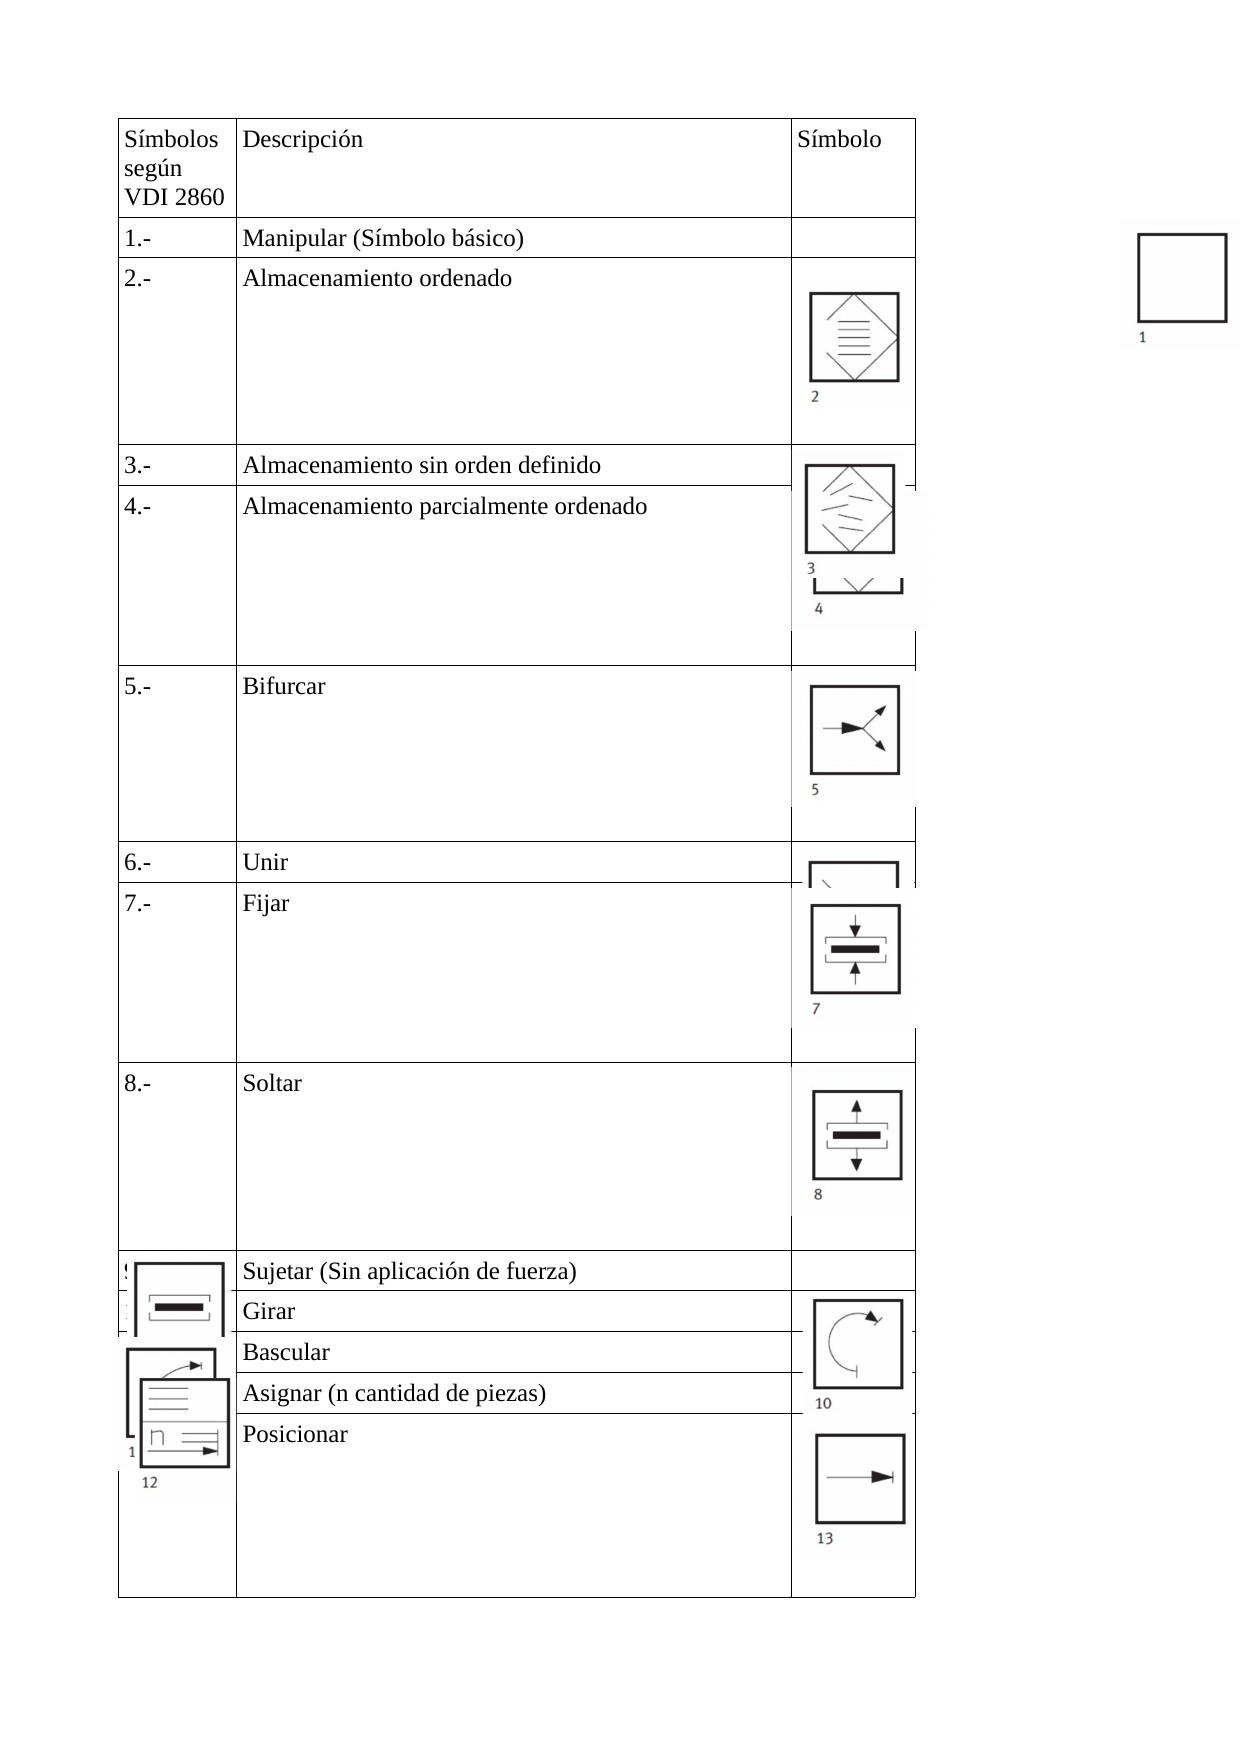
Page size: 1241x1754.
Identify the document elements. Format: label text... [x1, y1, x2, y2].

table_cell 4.- [119, 486, 236, 665]
table_cell 7.- [119, 883, 236, 1062]
table_cell [792, 1332, 915, 1372]
table_cell 11.- [119, 1332, 236, 1372]
table_cell [792, 666, 915, 841]
table_cell Fijar [237, 883, 791, 1062]
table_cell [792, 883, 915, 1062]
table_cell 6.- [119, 842, 236, 882]
table_header Descripción [237, 119, 791, 216]
table_cell 8.- [119, 1063, 236, 1249]
table_cell 10.- [119, 1291, 236, 1331]
table_cell 13.- [119, 1414, 236, 1597]
picture [792, 1067, 830, 1153]
table_header Símbolo [792, 119, 915, 216]
table_cell Almacenamiento ordenado [237, 258, 791, 444]
table_cell [792, 258, 915, 444]
table_cell Soltar [237, 1063, 791, 1249]
table_cell [792, 1063, 915, 1249]
table_cell Almacenamiento parcialmente ordenado [237, 486, 791, 665]
table_cell 9.- [119, 1251, 236, 1290]
table_cell [792, 486, 915, 665]
table_cell [792, 1291, 915, 1331]
table_cell [792, 218, 915, 257]
picture [848, 1296, 880, 1365]
table_cell 12.- [119, 1373, 189, 1412]
table_cell 2.- [119, 258, 236, 444]
table_header Símbolos según VDI 2860 [119, 119, 236, 216]
table_cell [792, 842, 915, 882]
table_cell [792, 1414, 915, 1597]
picture [791, 888, 806, 969]
picture [796, 1461, 810, 1563]
table_cell [792, 1373, 915, 1412]
table_cell 3.- [119, 445, 236, 485]
table_cell Almacenamiento sin orden definido [237, 445, 791, 485]
table_cell Bascular [237, 1332, 791, 1372]
picture [150, 1255, 181, 1330]
table_cell 1.- [119, 218, 236, 257]
picture [189, 1337, 237, 1454]
table_cell 5.- [119, 666, 236, 841]
table_cell Sujetar (Sin aplicación de fuerza) [237, 1251, 791, 1290]
table_cell Unir [237, 842, 791, 882]
table_cell Bifurcar [237, 666, 791, 841]
table_cell [792, 1251, 915, 1290]
table_cell [792, 445, 915, 485]
table_cell Posicionar [237, 1414, 791, 1597]
table_cell Manipular (Símbolo básico) [237, 218, 791, 257]
table_cell Asignar (n cantidad de piezas) [237, 1373, 791, 1412]
table_cell Girar [237, 1291, 791, 1331]
